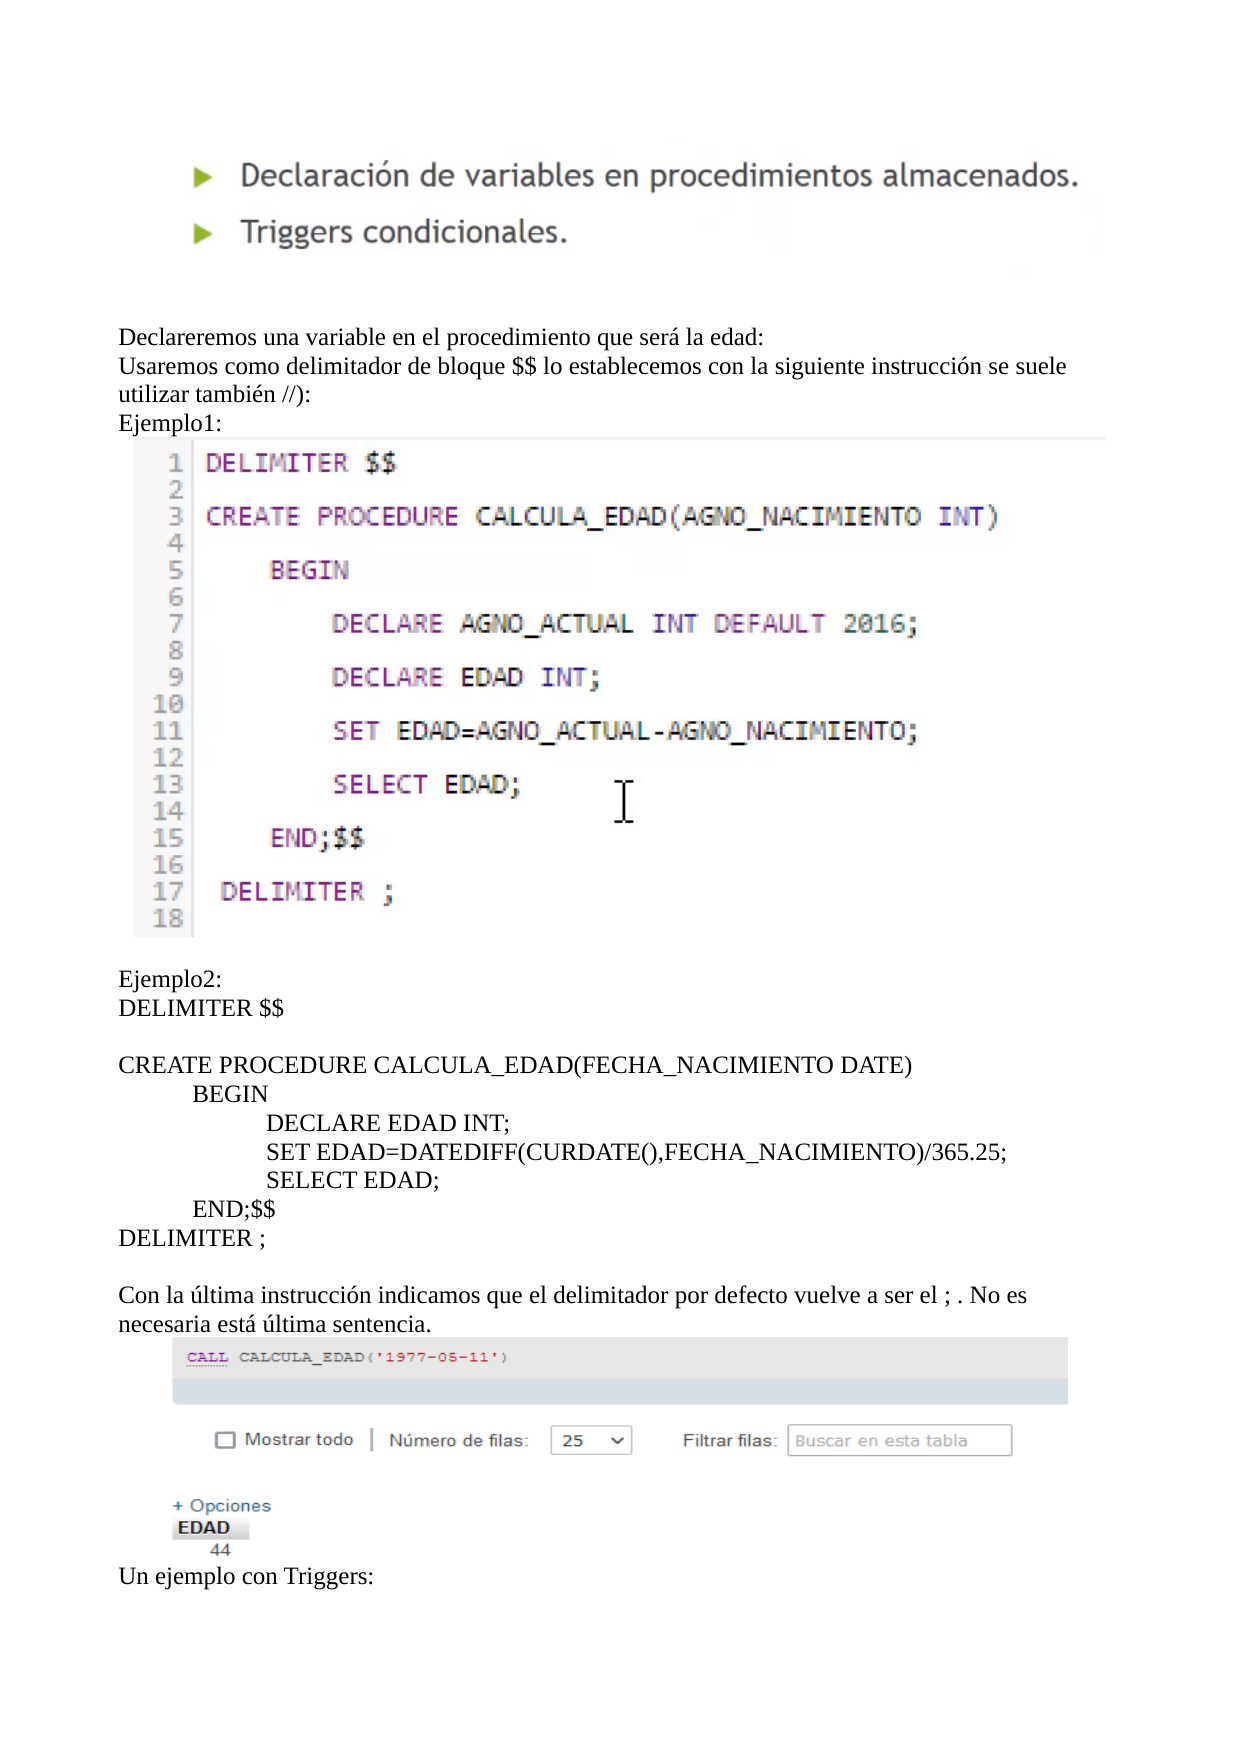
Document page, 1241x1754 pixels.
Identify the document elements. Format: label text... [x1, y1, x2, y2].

text Ejemplo1: [118, 408, 1122, 437]
text Ejemplo2: [118, 964, 1122, 993]
picture [172, 1337, 1068, 1562]
text SET EDAD=DATEDIFF(CURDATE(),FECHA_NACIMIENTO)/365.25; [118, 1137, 1122, 1165]
text Con la última instrucción indicamos que el delimitador por defecto vuelve a ser el ; . No es necesaria está última sentencia. [118, 1280, 1122, 1337]
picture [118, 118, 1123, 322]
text Un ejemplo con Triggers: [118, 1337, 1122, 1590]
text SELECT EDAD; [118, 1165, 1122, 1194]
text DECLARE EDAD INT; [118, 1108, 1122, 1137]
text END;$$ [118, 1194, 1122, 1223]
text DELIMITER $$ [118, 993, 1122, 1022]
text BEGIN [118, 1079, 1122, 1108]
text CREATE PROCEDURE CALCULA_EDAD(FECHA_NACIMIENTO DATE) [118, 1050, 1122, 1079]
text Declareremos una variable en el procedimiento que será la edad: [118, 322, 1122, 351]
text DELIMITER ; [118, 1223, 1122, 1252]
picture [133, 437, 1107, 937]
text Usaremos como delimitador de bloque $$ lo establecemos con la siguiente instrucción se suele utilizar también //): [118, 351, 1122, 408]
